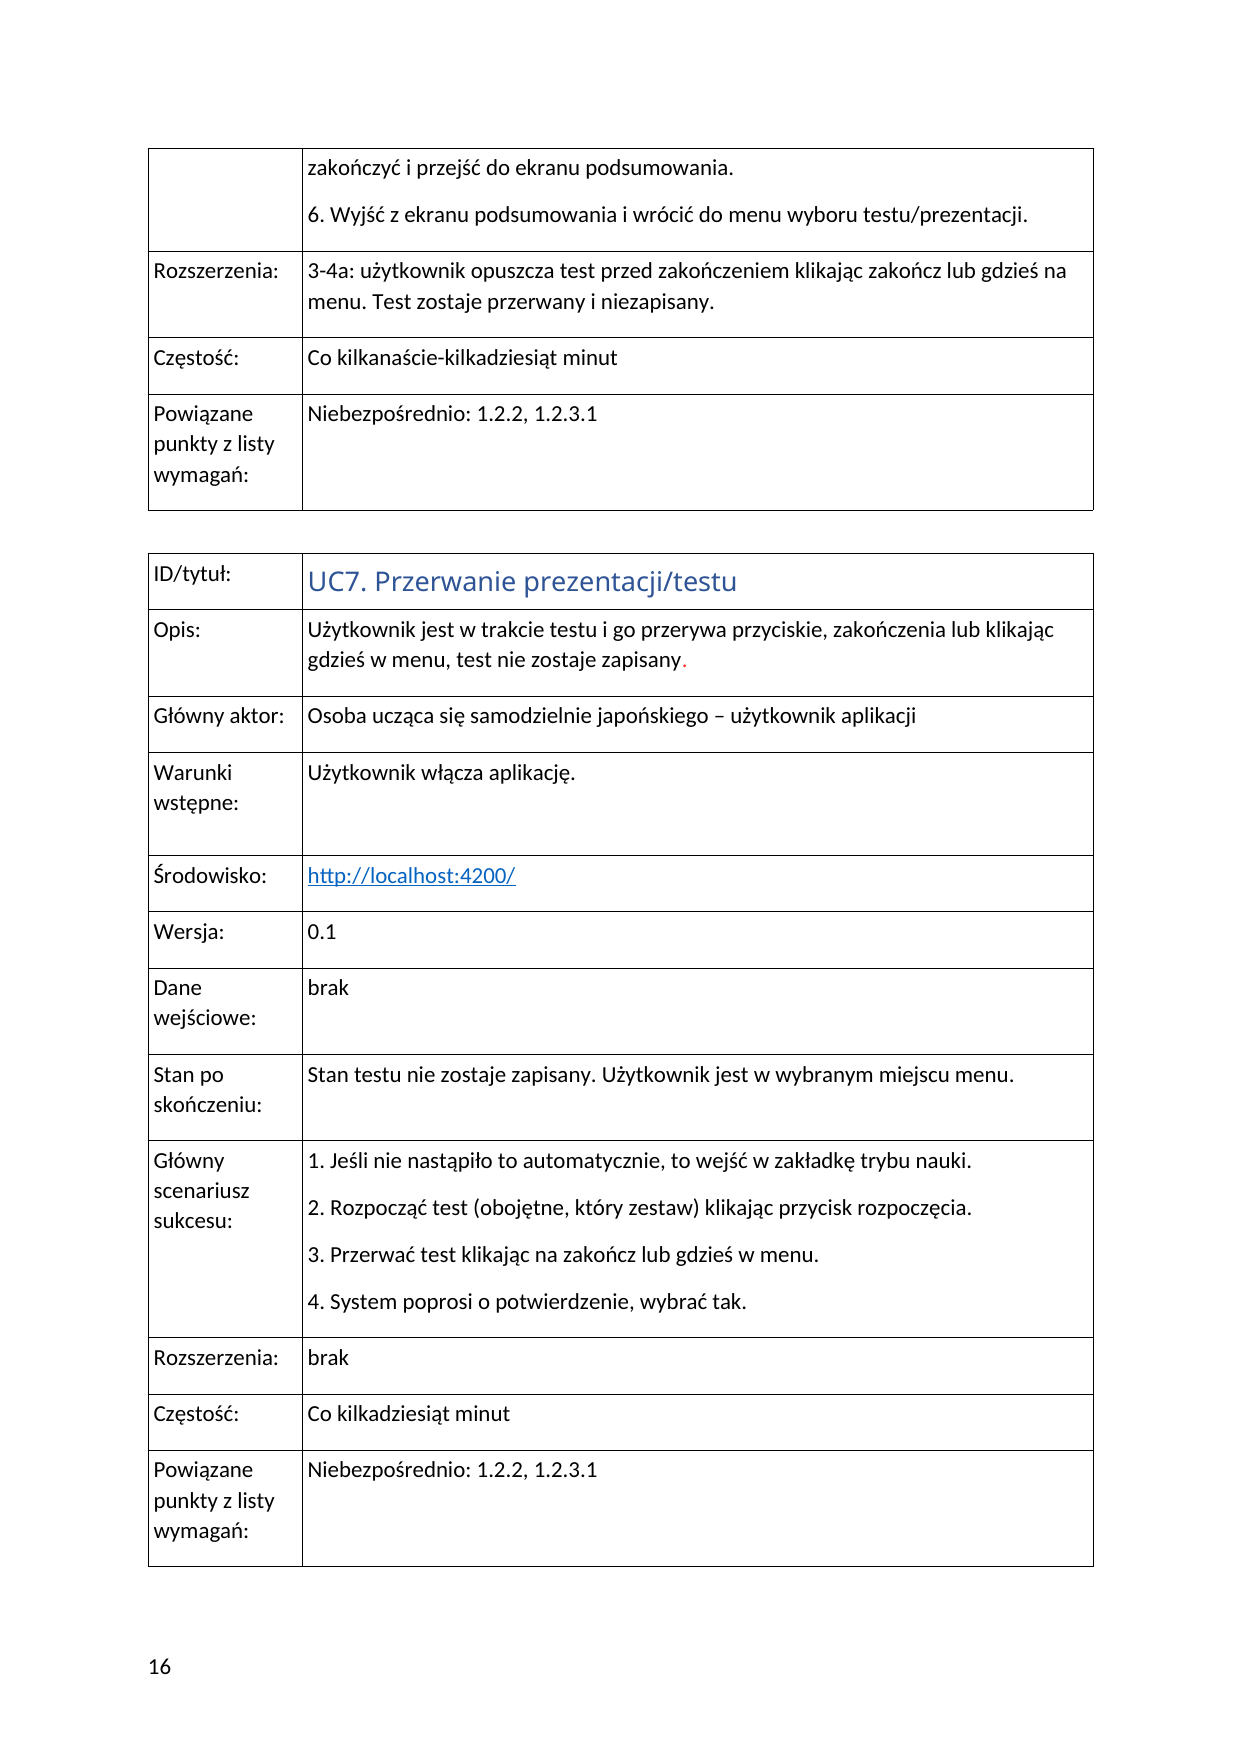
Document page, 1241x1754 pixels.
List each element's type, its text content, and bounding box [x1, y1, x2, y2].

table_cell Co kilkadziesiąt minut [303, 1395, 1093, 1450]
table_cell Rozszerzenia: [149, 252, 302, 337]
table_cell brak [303, 1338, 1093, 1393]
table_cell Wersja: [149, 912, 302, 967]
table_cell http://localhost:4200/ [303, 856, 1093, 911]
table_cell Niebezpośrednio: 1.2.2, 1.2.3.1 [303, 1451, 1093, 1566]
table_cell Główny scenariusz sukcesu: [149, 1141, 302, 1337]
table_cell Powiązane punkty z listy wymagań: [149, 1451, 302, 1566]
table_cell 1. Jeśli nie nastąpiło to automatycznie, to wejść w zakładkę trybu nauki. 2. Rozpocząć test (obojętne, który zestaw) klikając przycisk rozpoczęcia. 3. Przerwać test klikając na zakończ lub gdzieś w menu. 4. System poprosi o potwierdzenie, wybrać tak. [303, 1141, 1093, 1337]
table_cell Częstość: [149, 338, 302, 393]
table_cell brak [303, 969, 1093, 1054]
table_cell Środowisko: [149, 856, 302, 911]
table_cell Stan testu nie zostaje zapisany. Użytkownik jest w wybranym miejscu menu. [303, 1055, 1093, 1140]
table_cell [149, 149, 302, 251]
table_cell zakończyć i przejść do ekranu podsumowania. 6. Wyjść z ekranu podsumowania i wrócić do menu wyboru testu/prezentacji. [303, 149, 1093, 251]
table_cell 3-4a: użytkownik opuszcza test przed zakończeniem klikając zakończ lub gdzieś na menu. Test zostaje przerwany i niezapisany. [303, 252, 1093, 337]
table_header ID/tytuł: [149, 554, 302, 609]
table_cell Użytkownik włącza aplikację. [303, 753, 1093, 855]
table_cell Użytkownik jest w trakcie testu i go przerywa przyciskie, zakończenia lub klikając gdzieś w menu, test nie zostaje zapisany. [303, 610, 1093, 696]
table_cell Główny aktor: [149, 697, 302, 752]
table_cell Stan po skończeniu: [149, 1055, 302, 1140]
table_header UC7. Przerwanie prezentacji/testu [303, 554, 1093, 609]
table_cell Opis: [149, 610, 302, 696]
table_cell 0.1 [303, 912, 1093, 967]
table_cell Warunki wstępne: [149, 753, 302, 855]
table_cell Niebezpośrednio: 1.2.2, 1.2.3.1 [303, 395, 1093, 510]
table_cell Osoba ucząca się samodzielnie japońskiego – użytkownik aplikacji [303, 697, 1093, 752]
table_cell Rozszerzenia: [149, 1338, 302, 1393]
table_cell Częstość: [149, 1395, 302, 1450]
table_cell Powiązane punkty z listy wymagań: [149, 395, 302, 510]
table_cell Co kilkanaście-kilkadziesiąt minut [303, 338, 1093, 393]
table_cell Dane wejściowe: [149, 969, 302, 1054]
